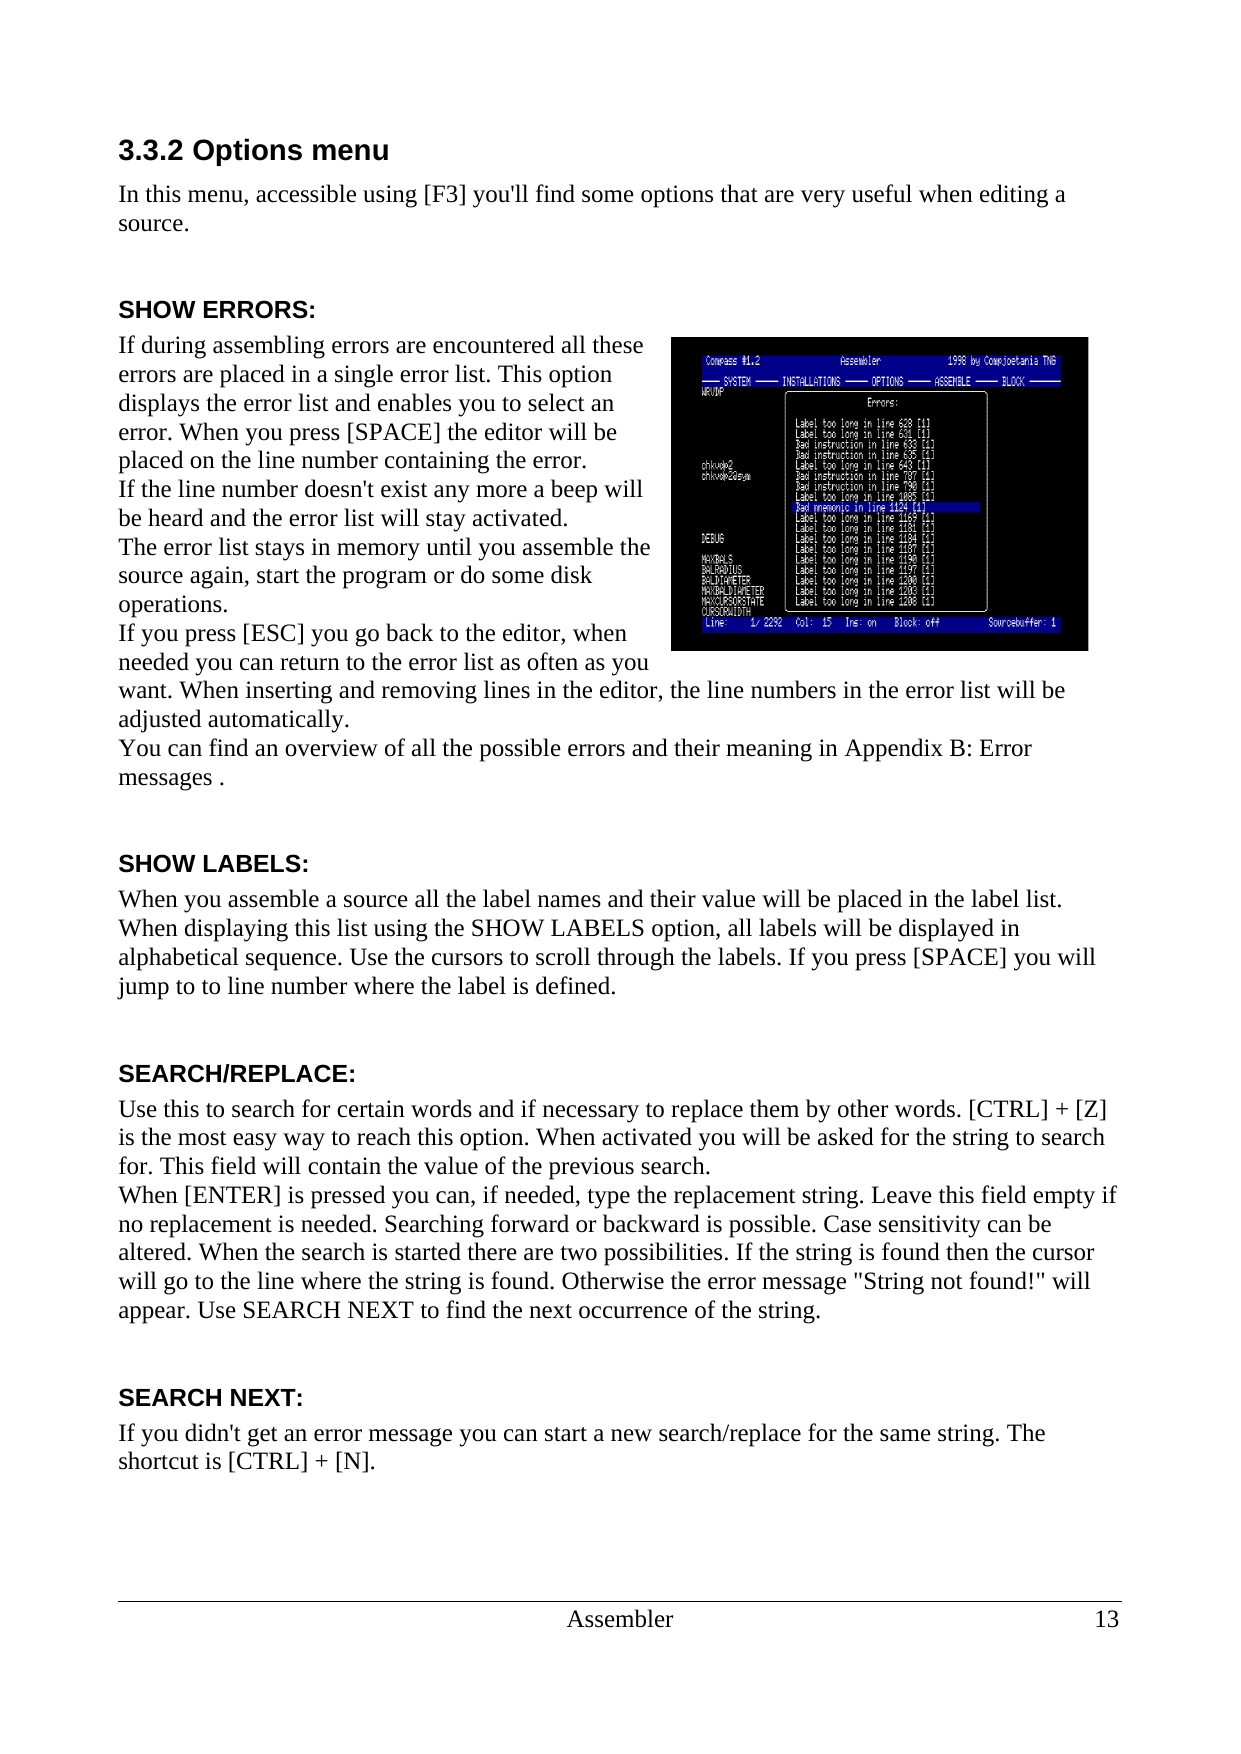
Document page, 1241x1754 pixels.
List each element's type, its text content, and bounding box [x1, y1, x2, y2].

text [1089, 532, 1122, 618]
subtitle SHOW LABELS: [118, 849, 1122, 878]
text If you press [ESC] you go back to the editor, when needed you can return to the error list as often as you want. When inserting and removing lines in the editor, the line numbers in the error list will be adjusted automatically. [118, 618, 1122, 733]
subtitle Options menu [118, 133, 1122, 166]
subtitle SHOW ERRORS: [118, 296, 1122, 324]
text If during assembling errors are encountered all these errors are placed in a single error list. This option displays the error list and enables you to select an error. When you press [SPACE] the editor will be placed on the line number containing the error. [118, 331, 1122, 474]
text In this menu, accessible using [F3] you'll find some options that are very useful when editing a source. [118, 179, 1122, 236]
text When [ENTER] is pressed you can, if needed, type the replacement string. Leave this field empty if no replacement is needed. Searching forward or backward is possible. Case sensitivity can be altered. When the search is started there are two possibilities. If the string is found then the cursor will go to the line where the string is found. Otherwise the error message "String not found!" will appear. Use SEARCH NEXT to find the next occurrence of the string. [118, 1180, 1122, 1324]
text If the line number doesn't exist any more a beep will be heard and the error list will stay activated. [118, 474, 671, 532]
picture [671, 337, 1089, 651]
subtitle SEARCH NEXT: [118, 1383, 1122, 1411]
text You can find an overview of all the possible errors and their meaning in Appendix B: Error messages . [118, 733, 1122, 791]
subtitle SEARCH/REPLACE: [118, 1059, 1122, 1087]
text If you didn't get an error message you can start a new search/replace for the same string. The shortcut is [CTRL] + [N]. [118, 1418, 1122, 1475]
text Use this to search for certain words and if necessary to replace them by other words. [CTRL] + [Z] is the most easy way to reach this option. When activated you will be asked for the string to search for. This field will contain the value of the previous search. [118, 1094, 1122, 1180]
text The error list stays in memory until you assemble the source again, start the program or do some disk operations. [118, 532, 671, 618]
text When you assemble a source all the label names and their value will be placed in the label list. When displaying this list using the SHOW LABELS option, all labels will be displayed in alphabetical sequence. Use the cursors to scroll through the labels. If you press [SPACE] you will jump to to line number where the label is defined. [118, 884, 1122, 999]
